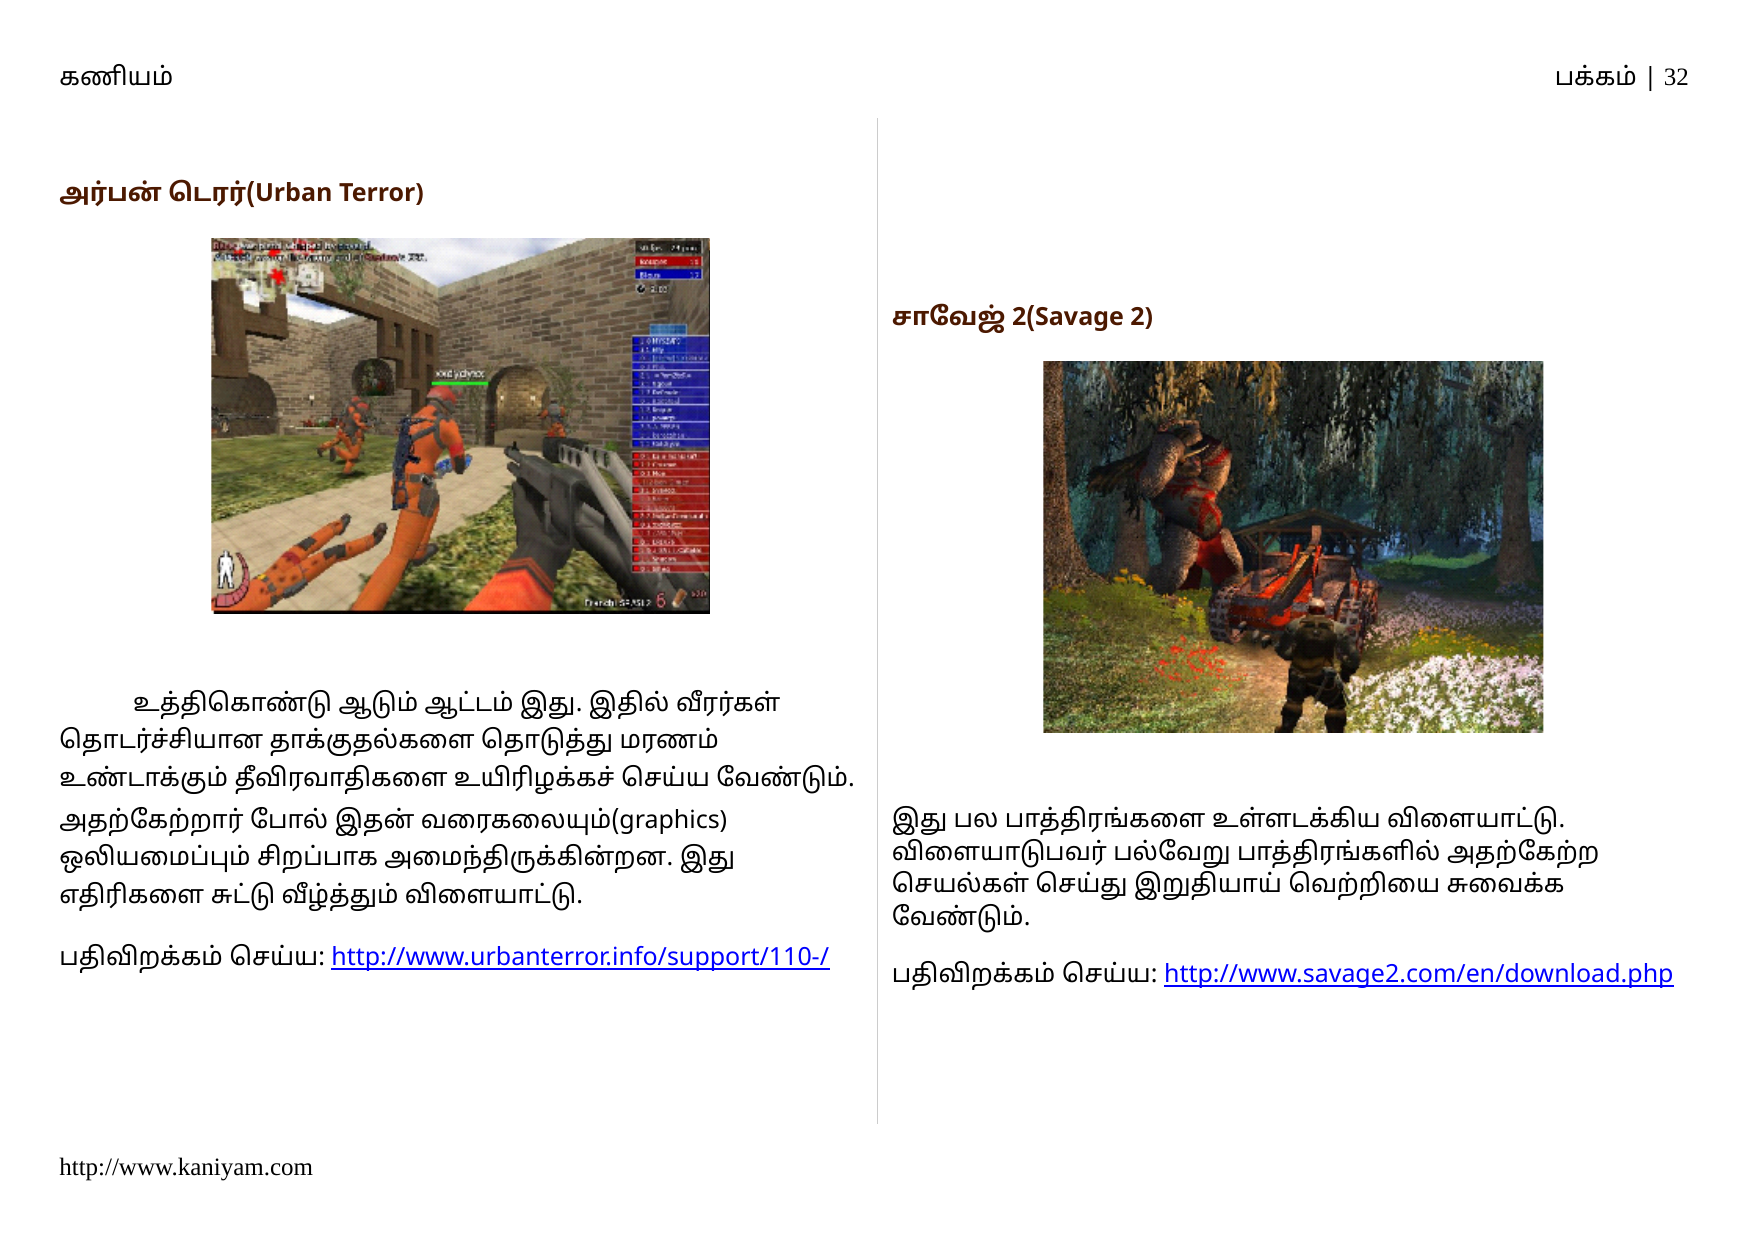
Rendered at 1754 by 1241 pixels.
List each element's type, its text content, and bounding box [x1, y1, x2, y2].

text இது பல பாத்திரங்களை உள்ளடக்கிய விளையாட்டு. விளையாடுபவர் பல்வேறு பாத்திரங்களில் அதற்கேற்ற செயல்கள் செய்து இறுதியாய் வெற்றியை சுவைக்க வேண்டும். [892, 805, 1695, 935]
text பதிவிறக்கம் செய்ய: http://www.urbanterror.info/support/110-/ [59, 939, 862, 976]
text சாவேஜ் 2(Savage 2) [892, 298, 1695, 336]
text பதிவிறக்கம் செய்ய: http://www.savage2.com/en/download.php [892, 956, 1695, 993]
text அர்பன் டெரர்(Urban Terror) [59, 175, 862, 212]
text உத்திகொண்டு ஆடும் ஆட்டம் இது. இதில் வீரர்கள் தொடர்ச்சியான தாக்குதல்களை தொடுத்து மரணம் உண்டாக்கும் தீவிரவாதிகளை உயிரிழக்கச் செய்ய வேண்டும். அதற்கேற்றார் போல் இதன் வரைகலையும்(graphics) ஒலியமைப்பும் சிறப்பாக அமைந்திருக்கின்றன. இது எதிரிகளை சுட்டு வீழ்த்தும் விளையாட்டு. [59, 689, 862, 913]
